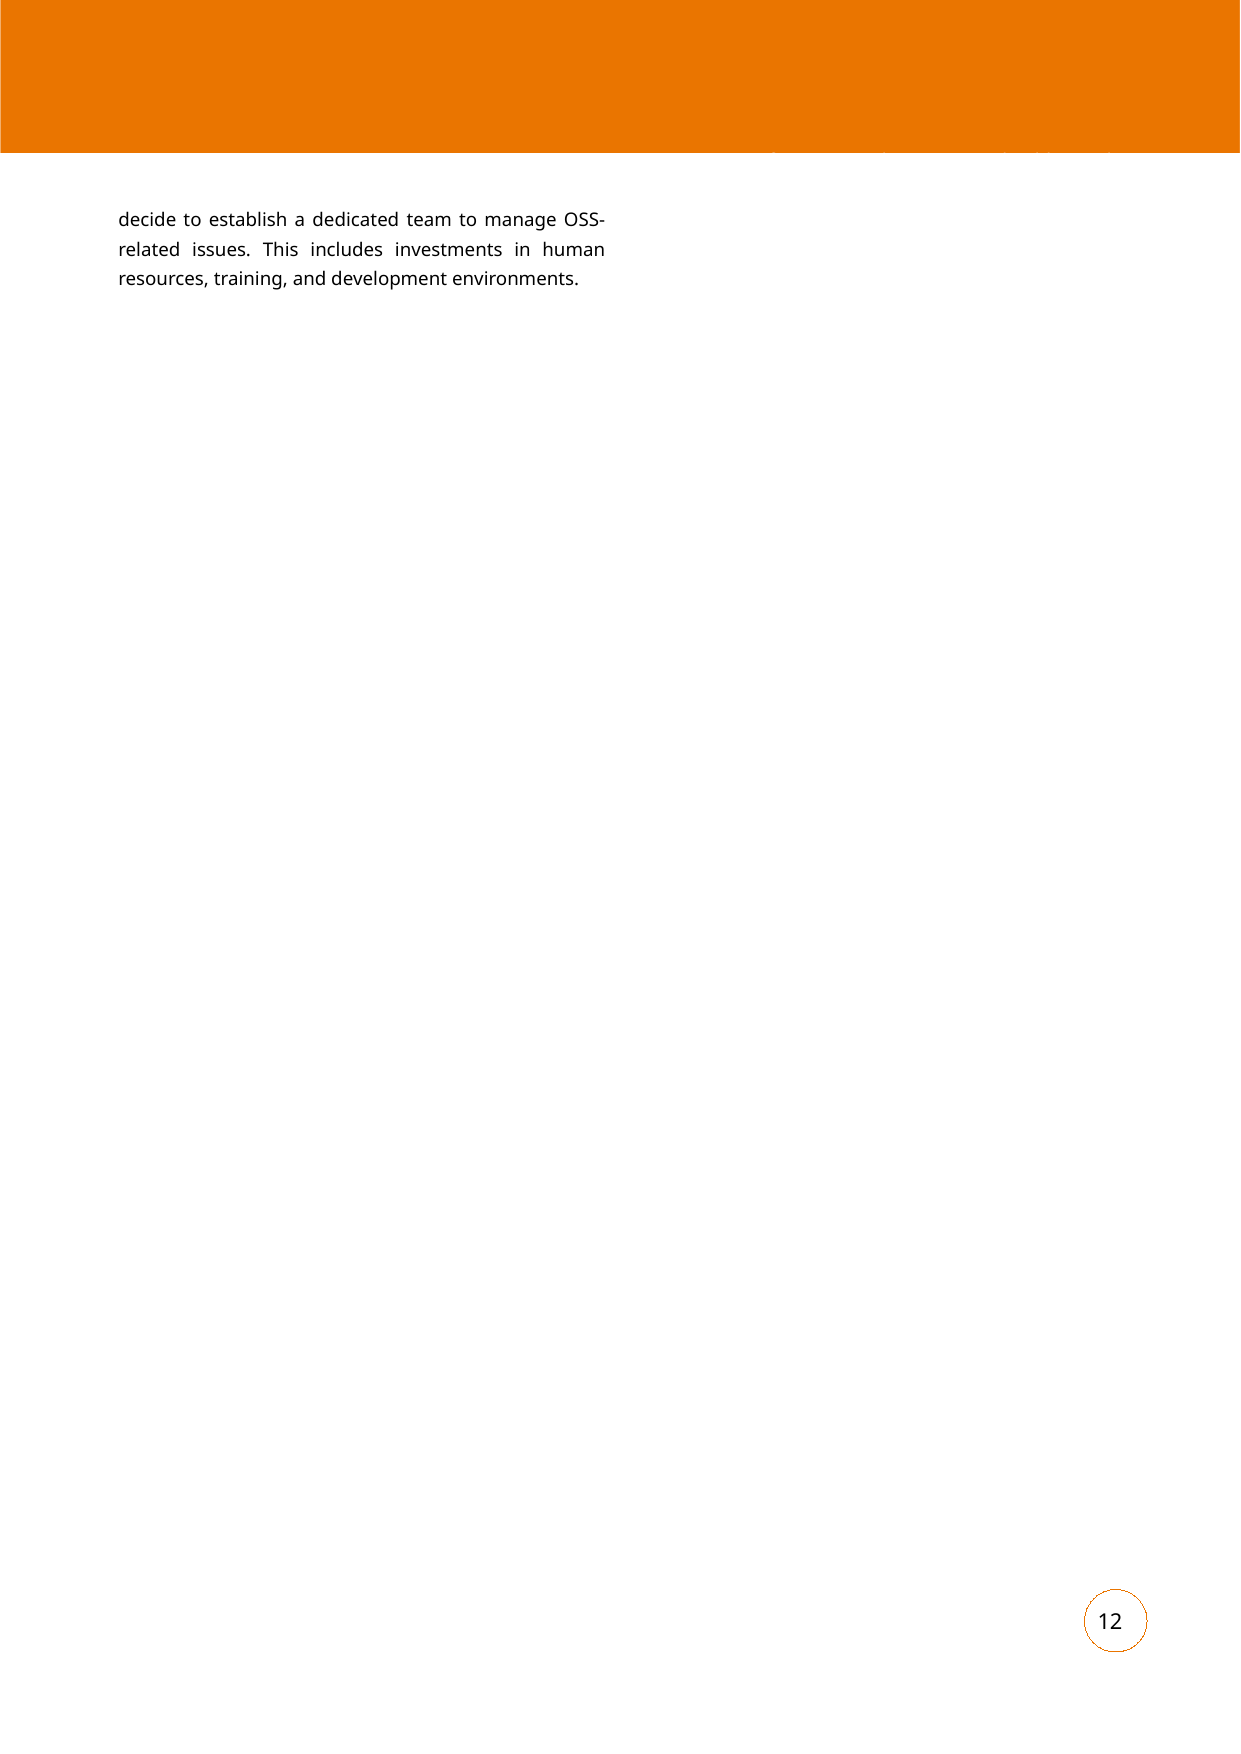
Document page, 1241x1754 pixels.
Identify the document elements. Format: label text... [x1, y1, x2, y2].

text decide to establish a dedicated team to manage OSS-related issues. This includes investments in human resources, training, and development environments. [118, 207, 605, 291]
